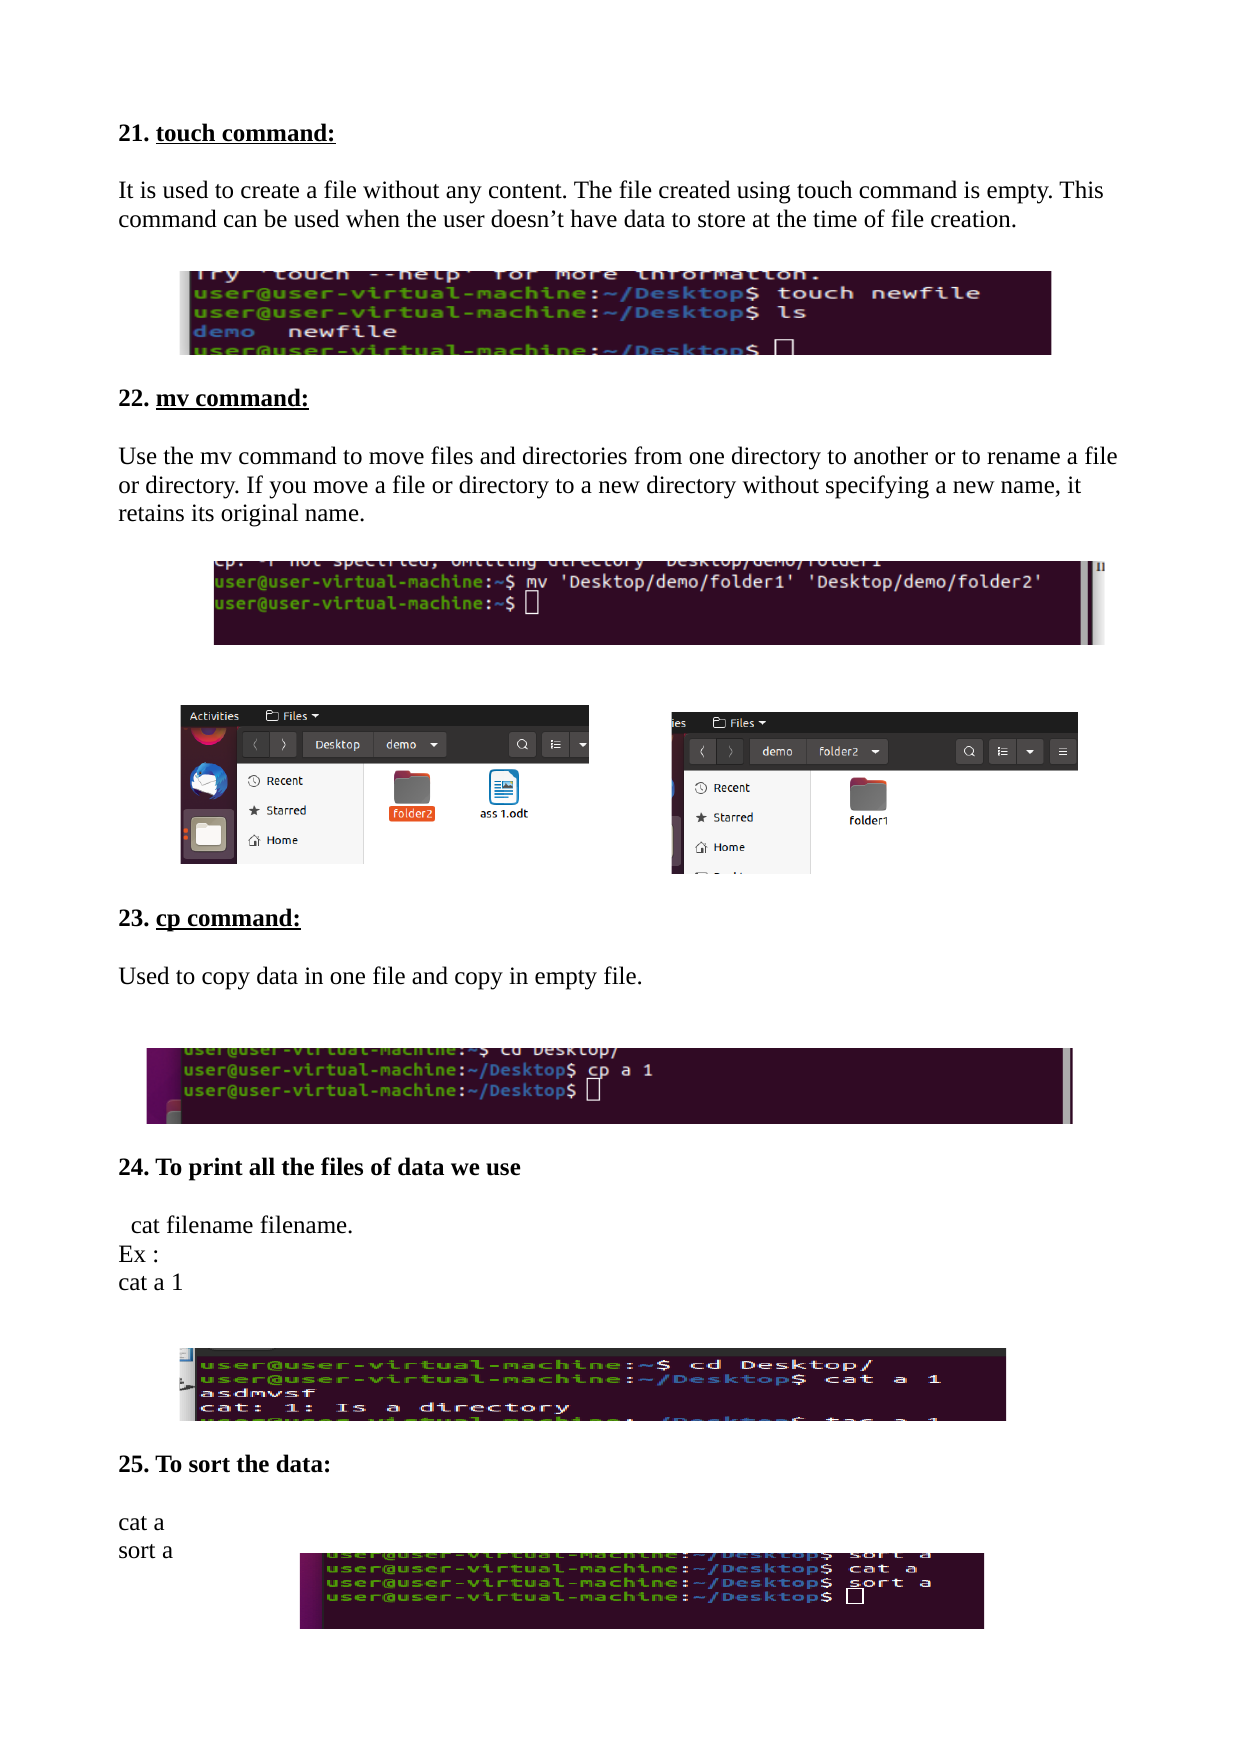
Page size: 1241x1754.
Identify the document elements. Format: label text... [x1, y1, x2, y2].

text Use the mv command to move files and directories from one directory to another or to rename a file or directory. If you move a file or directory to a new directory without specifying a new name, it retains its original name. [118, 441, 1122, 527]
text sort a [118, 1536, 1122, 1564]
text Ex : [118, 1239, 1122, 1267]
picture [179, 1348, 432, 1421]
picture [671, 712, 764, 874]
picture [213, 561, 1105, 645]
picture [146, 1048, 1073, 1124]
text cat a 1 [118, 1267, 1122, 1296]
text cat filename filename. [118, 1210, 1122, 1239]
text 21. touch command: [118, 118, 1122, 147]
picture [179, 271, 1052, 355]
text 24. To print all the files of data we use [118, 1152, 1122, 1181]
picture [299, 1553, 495, 1629]
text 22. mv command: [118, 383, 1122, 412]
text 25. To sort the data: [118, 1449, 1122, 1478]
text It is used to create a file without any content. The file created using touch command is empty. This command can be used when the user doesn’t have data to store at the time of file creation. [118, 176, 1122, 233]
text cat a [118, 1507, 1122, 1536]
text 23. cp command: [118, 903, 1122, 932]
text Used to copy data in one file and copy in empty file. [118, 961, 1122, 989]
